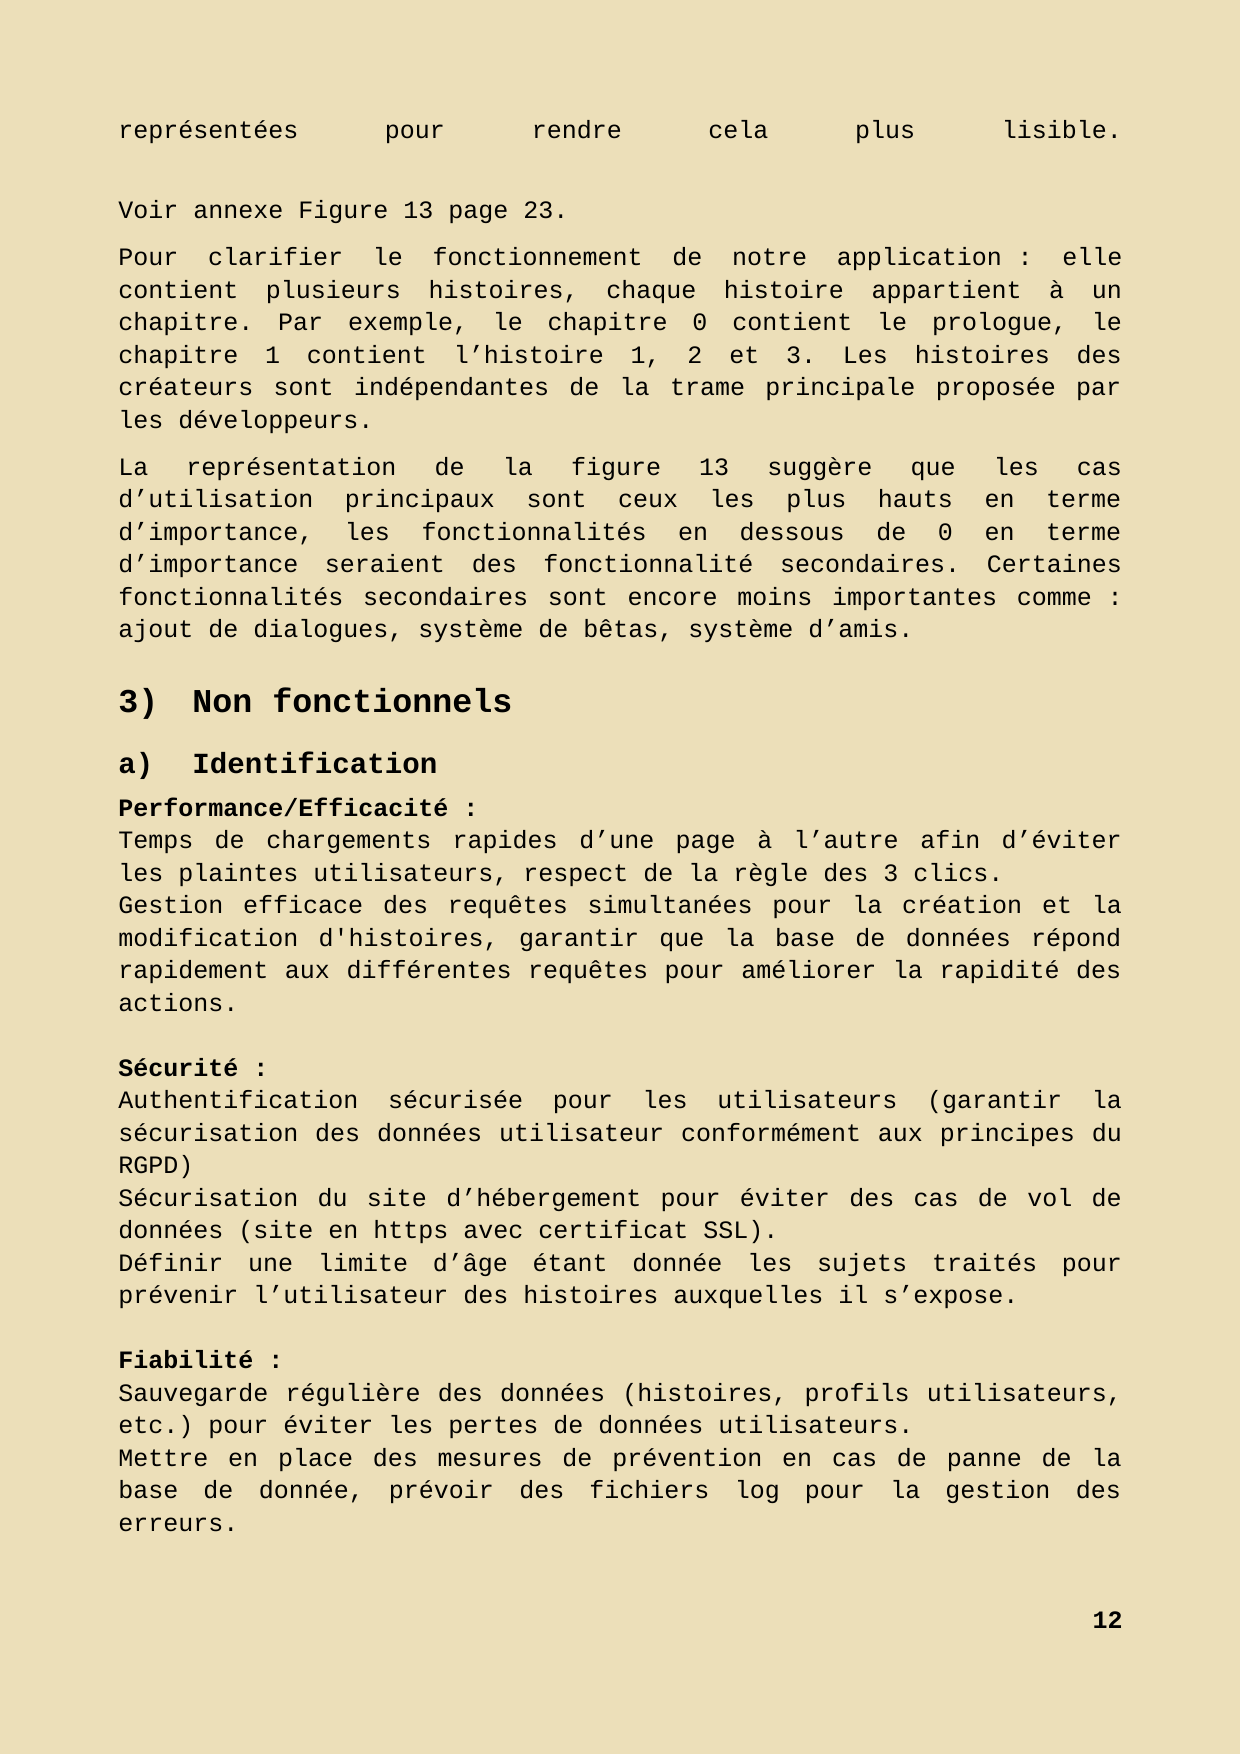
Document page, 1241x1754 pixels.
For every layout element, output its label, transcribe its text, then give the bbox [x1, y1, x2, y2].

text Définir une limite d’âge étant donnée les sujets traités pour prévenir l’utilisateur des histoires auxquelles il s’expose. [118, 1250, 1122, 1311]
text Authentification sécurisée pour les utilisateurs (garantir la sécurisation des données utilisateur conformément aux principes du RGPD) [118, 1088, 1122, 1181]
text La représentation de la figure 13 suggère que les cas d’utilisation principaux sont ceux les plus hauts en terme d’importance, les fonctionnalités en dessous de 0 en terme d’importance seraient des fonctionnalité secondaires. Certaines fonctionnalités secondaires sont encore moins importantes comme : ajout de dialogues, système de bêtas, système d’amis. [118, 454, 1122, 645]
text Gestion efficace des requêtes simultanées pour la création et la modification d'histoires, garantir que la base de données répond rapidement aux différentes requêtes pour améliorer la rapidité des actions. [118, 893, 1122, 1018]
text Performance/Efficacité : [118, 795, 1122, 823]
text Sauvegarde régulière des données (histoires, profils utilisateurs, etc.) pour éviter les pertes de données utilisateurs. [118, 1380, 1122, 1441]
text Fiabilité : [118, 1348, 1122, 1376]
subtitle Non fonctionnels [118, 685, 1122, 723]
text Sécurisation du site d’hébergement pour éviter des cas de vol de données (site en https avec certificat SSL). [118, 1185, 1122, 1246]
text Temps de chargements rapides d’une page à l’autre afin d’éviter les plaintes utilisateurs, respect de la règle des 3 clics. [118, 828, 1122, 888]
text Voir annexe Figure 13 page 23. [118, 198, 1122, 226]
text Pour clarifier le fonctionnement de notre application : elle contient plusieurs histoires, chaque histoire appartient à un chapitre. Par exemple, le chapitre 0 contient le prologue, le chapitre 1 contient l’histoire 1, 2 et 3. Les histoires des créateurs sont indépendantes de la trame principale proposée par les développeurs. [118, 245, 1122, 436]
text représentées pour rendre cela plus lisible. [118, 118, 1122, 179]
text Sécurité : [118, 1055, 1122, 1083]
subtitle Identification [118, 750, 1122, 783]
text Mettre en place des mesures de prévention en cas de panne de la base de donnée, prévoir des fichiers log pour la gestion des erreurs. [118, 1445, 1122, 1538]
